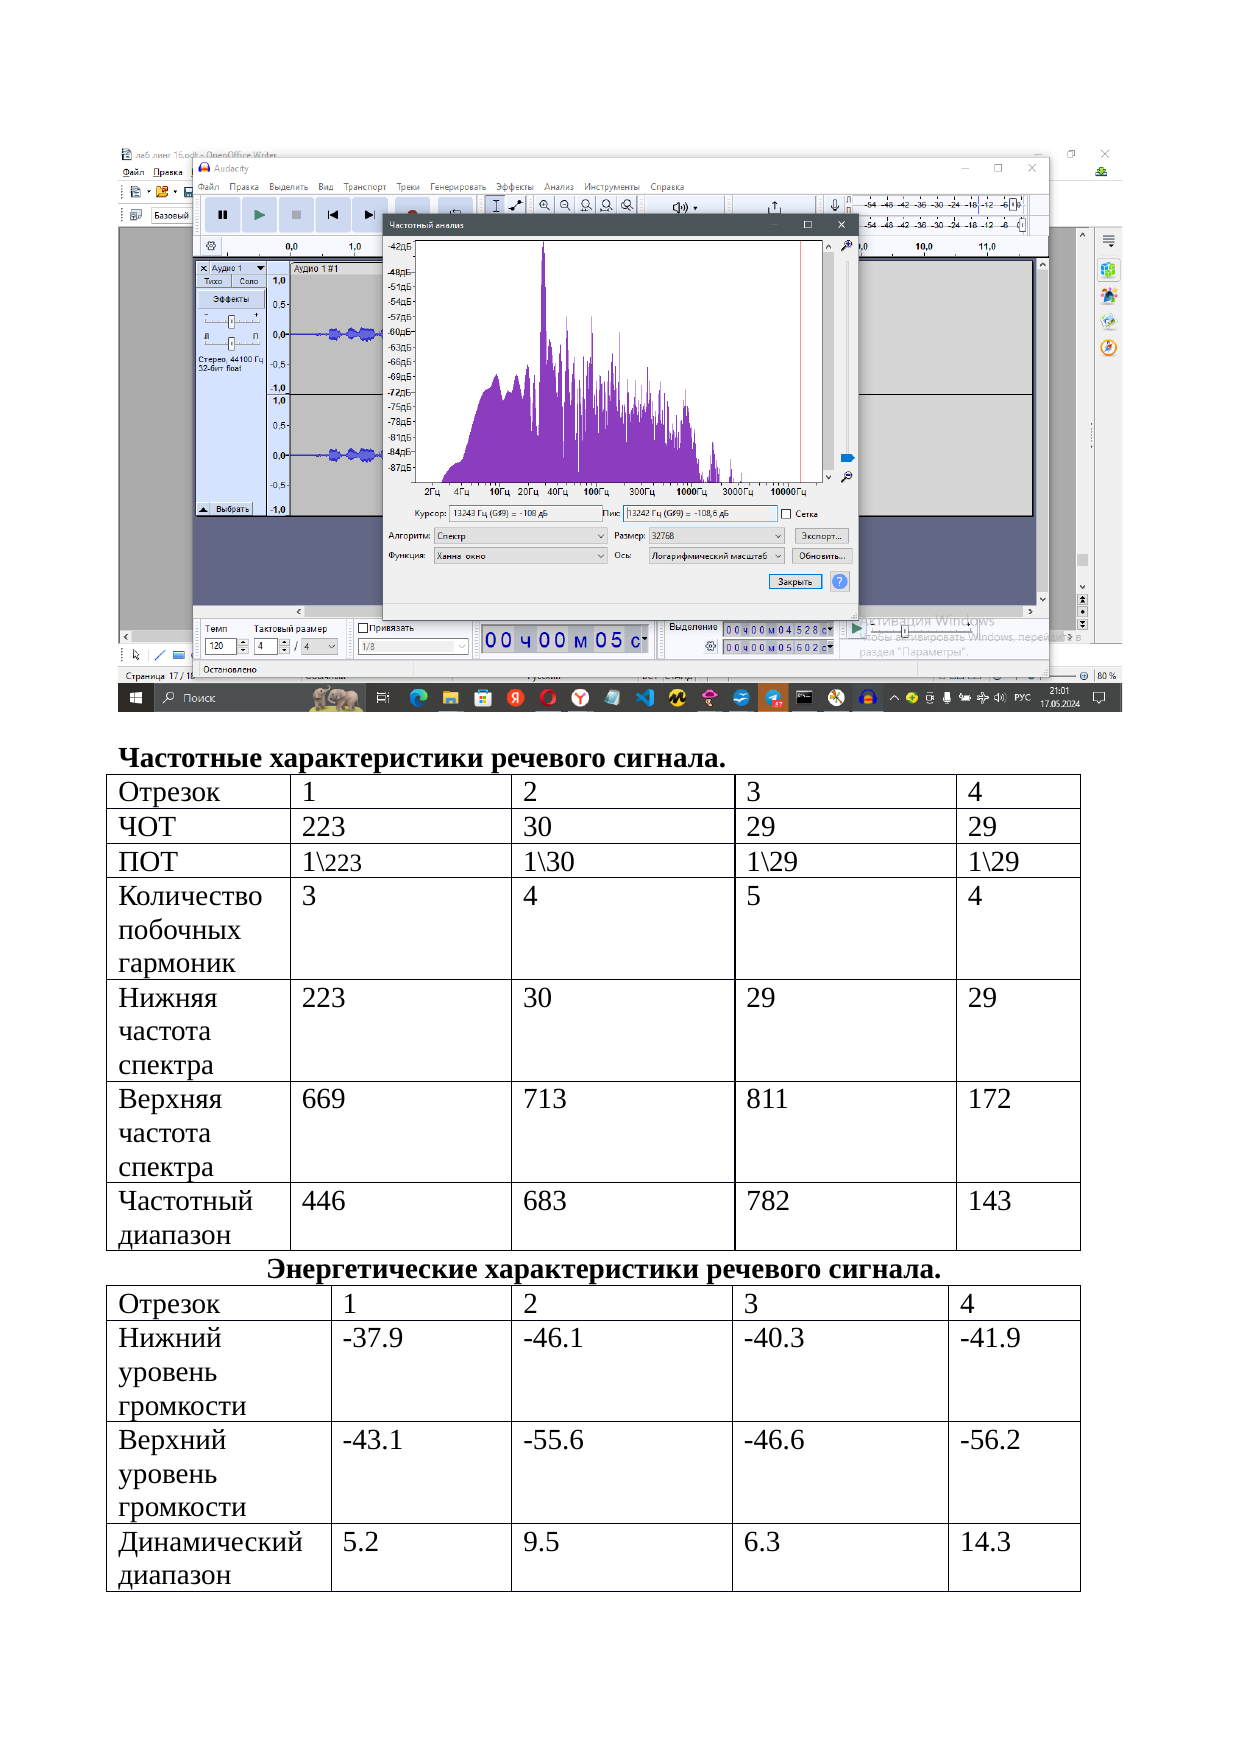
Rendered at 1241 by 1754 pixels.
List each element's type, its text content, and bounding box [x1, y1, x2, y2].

table_cell -55,6 [512, 1422, 732, 1523]
table_cell -46,1 [512, 1321, 732, 1421]
table_cell 29 [957, 980, 1080, 1081]
table_cell Частотный диапазон [107, 1183, 290, 1250]
table_cell -56,2 [949, 1422, 1080, 1523]
table_cell 29 [736, 980, 956, 1081]
table_cell Нижняя частота спектра [107, 980, 290, 1081]
table_cell Динамический диапазон [107, 1524, 331, 1591]
table_cell 1\29 [957, 844, 1080, 877]
table_cell Верхняя частота спектра [107, 1082, 290, 1182]
table_cell 1\29 [736, 844, 956, 877]
table_cell 223 [291, 809, 511, 843]
table_cell Нижний уровень громкости [107, 1321, 331, 1421]
table_cell 14,3 [949, 1524, 1080, 1591]
table_cell 811 [736, 1082, 956, 1182]
table_header Отрезок [107, 1286, 331, 1319]
table_cell -40,3 [733, 1321, 948, 1421]
table_cell ПОТ [107, 844, 290, 877]
table_header 2 [512, 1286, 732, 1319]
table_cell 223 [291, 980, 511, 1081]
table_cell -46,6 [733, 1422, 948, 1523]
table_cell -43,1 [332, 1422, 511, 1523]
table_cell 5 [736, 878, 956, 979]
text Энергетические характеристики речевого сигнала. [118, 1251, 1122, 1285]
table_cell 143 [957, 1183, 1080, 1250]
table_header 4 [957, 775, 1080, 808]
text Частотные характеристики речевого сигнала. [118, 740, 1122, 773]
table_cell 6,3 [733, 1524, 948, 1591]
table_cell 30 [512, 809, 734, 843]
table_cell 4 [957, 878, 1080, 979]
table_cell 29 [957, 809, 1080, 843]
table_cell 683 [512, 1183, 734, 1250]
table_header 2 [512, 775, 734, 808]
table_cell 5,2 [332, 1524, 511, 1591]
table_cell 446 [291, 1183, 511, 1250]
table_header Отрезок [107, 775, 290, 808]
picture [118, 146, 1123, 712]
table_cell 4 [512, 878, 734, 979]
table_header 1 [332, 1286, 511, 1319]
table_cell Верхний уровень громкости [107, 1422, 331, 1523]
table_cell 30 [512, 980, 734, 1081]
table_cell -37,9 [332, 1321, 511, 1421]
table_cell 669 [291, 1082, 511, 1182]
table_header 3 [736, 775, 956, 808]
table_cell -41,9 [949, 1321, 1080, 1421]
table_header 1 [291, 775, 511, 808]
table_cell 713 [512, 1082, 734, 1182]
table_cell 3 [291, 878, 511, 979]
table_cell ЧОТ [107, 809, 290, 843]
table_cell Количество побочных гармоник [107, 878, 290, 979]
table_cell 1\30 [512, 844, 734, 877]
table_cell 9,5 [512, 1524, 732, 1591]
table_cell 29 [736, 809, 956, 843]
table_header 4 [949, 1286, 1080, 1319]
table_cell 1\223 [291, 844, 511, 877]
table_cell 782 [736, 1183, 956, 1250]
table_header 3 [733, 1286, 948, 1319]
table_cell 172 [957, 1082, 1080, 1182]
